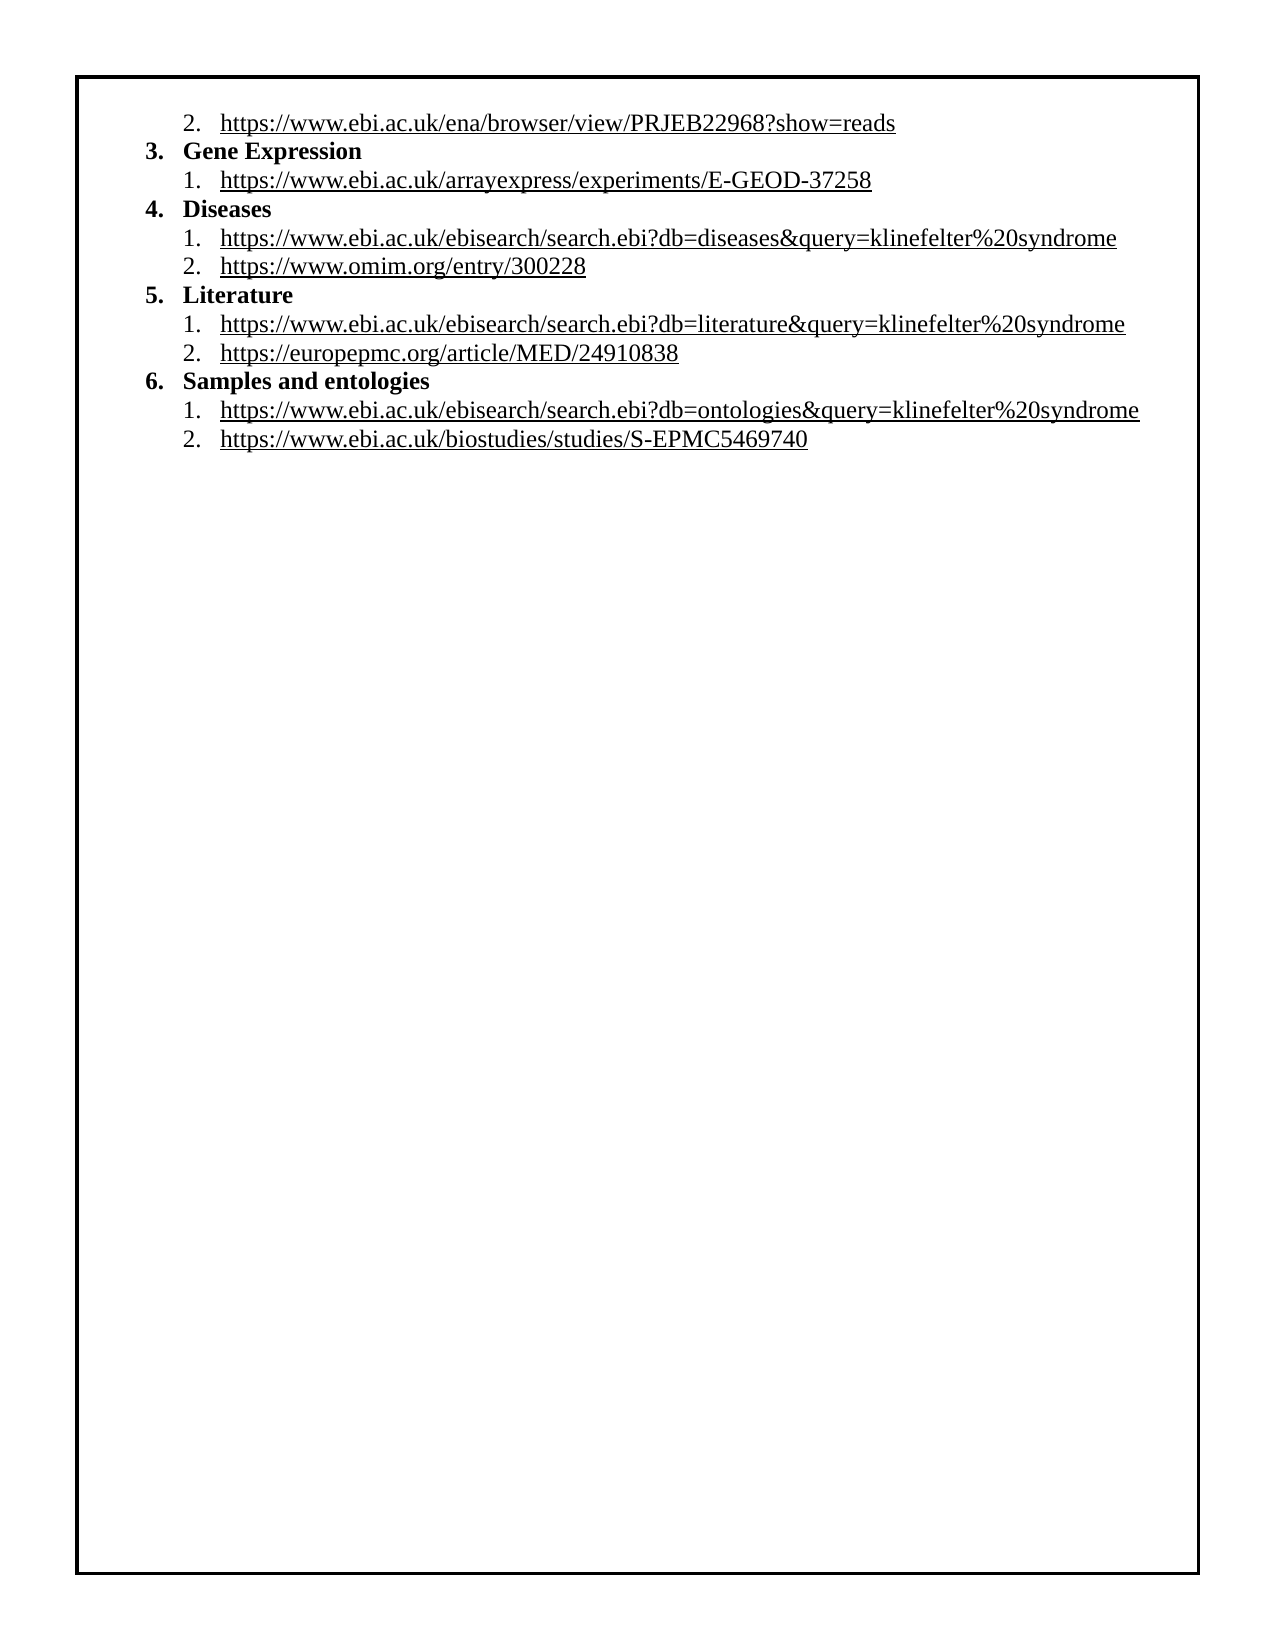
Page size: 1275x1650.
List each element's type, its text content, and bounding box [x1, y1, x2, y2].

list https://www.ebi.ac.uk/ena/browser/view/PRJEB22968?show=reads [183, 108, 1167, 136]
list https://europepmc.org/article/MED/24910838 [183, 338, 1167, 366]
list https://www.omim.org/entry/300228 [183, 251, 1167, 280]
list https://www.ebi.ac.uk/ebisearch/search.ebi?db=ontologies&query=klinefelter%20syndrome [183, 395, 1167, 424]
list Diseases [145, 194, 1167, 223]
list Samples and entologies [145, 366, 1167, 395]
list https://www.ebi.ac.uk/biostudies/studies/S-EPMC5469740 [183, 424, 1167, 453]
list https://www.ebi.ac.uk/ebisearch/search.ebi?db=literature&query=klinefelter%20syndrome [183, 309, 1167, 338]
list https://www.ebi.ac.uk/ebisearch/search.ebi?db=diseases&query=klinefelter%20syndrome [183, 223, 1167, 251]
list Literature [145, 280, 1167, 309]
list https://www.ebi.ac.uk/arrayexpress/experiments/E-GEOD-37258 [183, 165, 1167, 194]
list Gene Expression [145, 136, 1167, 165]
